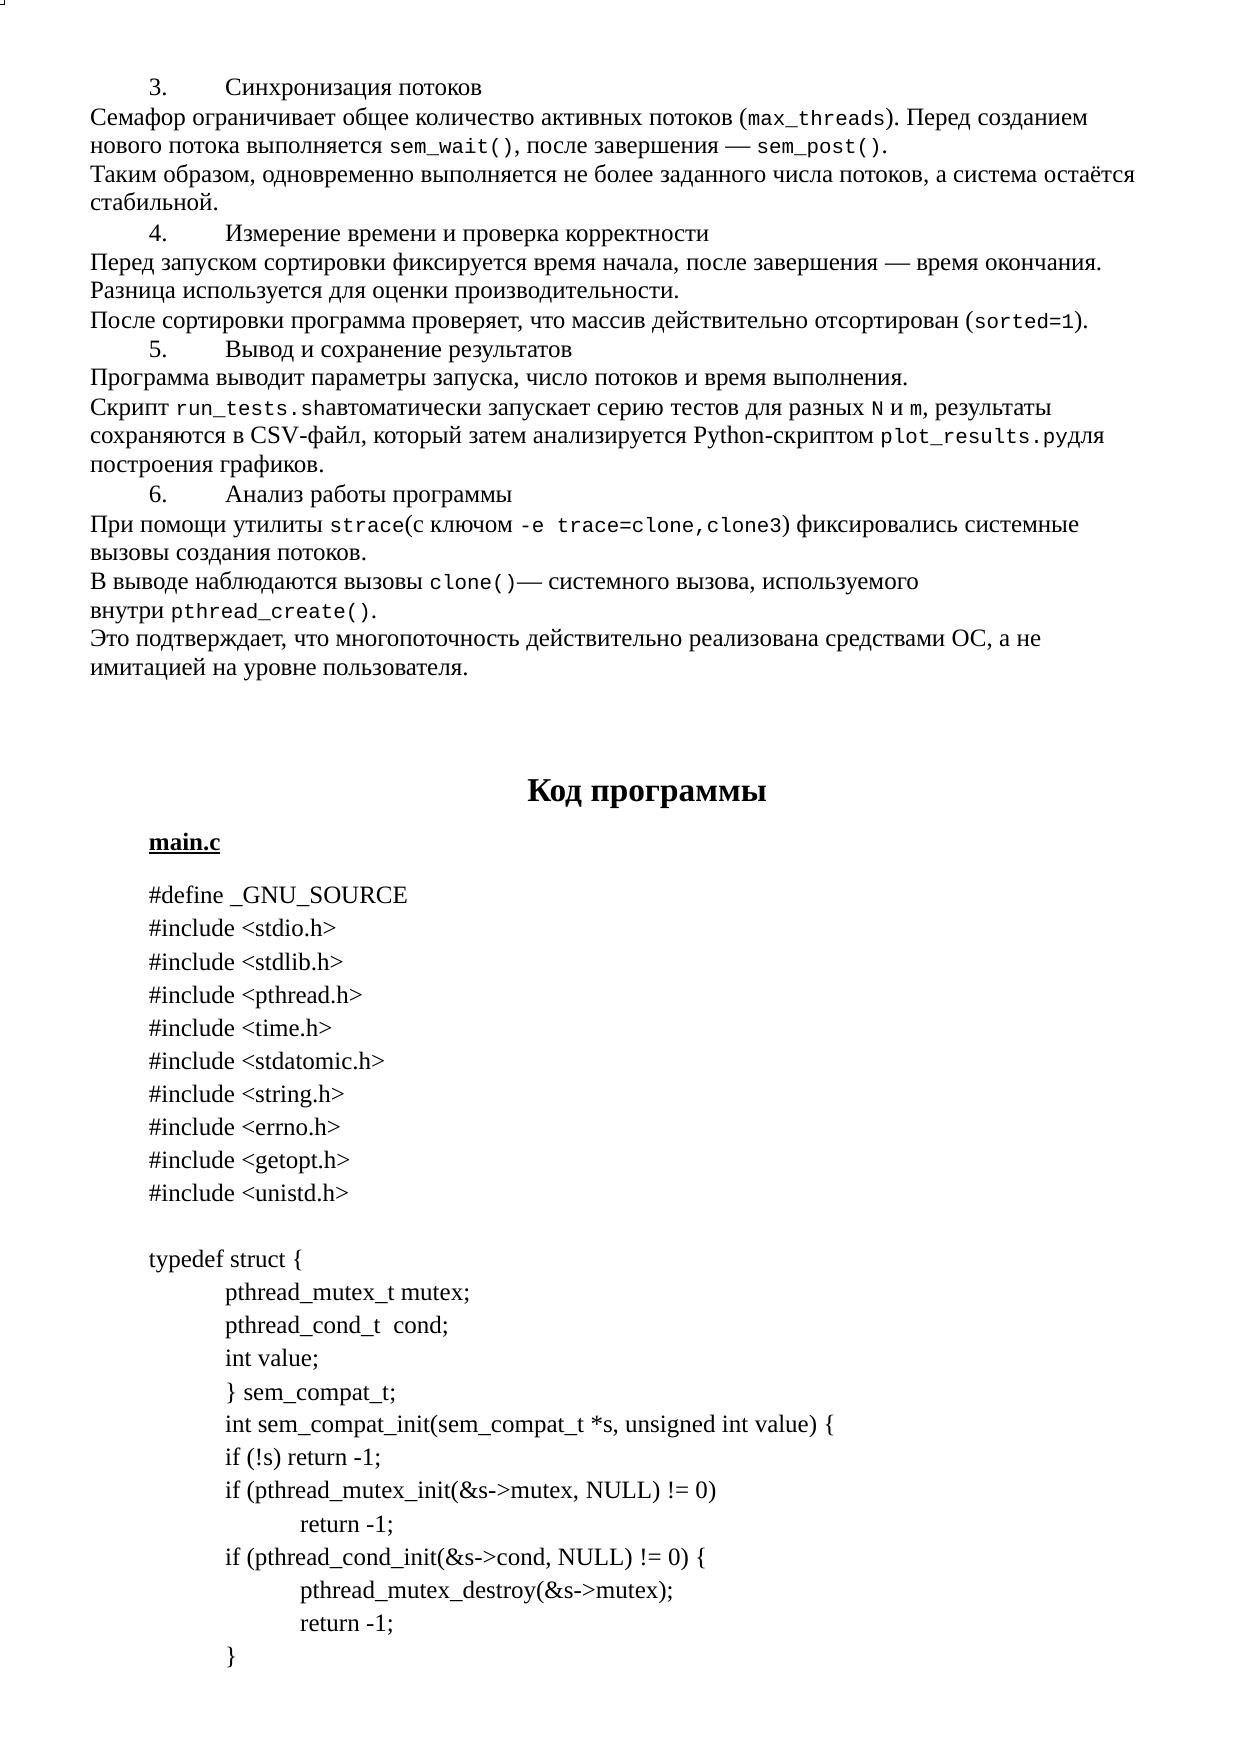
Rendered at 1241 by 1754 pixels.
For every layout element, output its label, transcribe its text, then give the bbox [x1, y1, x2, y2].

text 4 [149, 219, 161, 247]
text 6 [149, 480, 161, 508]
text return -1; [300, 1510, 418, 1538]
text Анализ работы программы [225, 480, 538, 508]
text pthread_cond_t cond; [225, 1312, 473, 1339]
text typedef struct { [149, 1245, 495, 1273]
text # [149, 1080, 161, 1108]
text После сортировки программа проверяет, что массив действительно отсортирован (sorted=1). [90, 306, 1133, 334]
text вызовы создания потоков. [90, 538, 1113, 566]
text if (pthread_cond_init(&s->cond, NULL) != 0) { [225, 1543, 732, 1571]
text . [161, 73, 192, 101]
text При помощи утилиты strace(с ключом -e trace=clone,clone3) фиксировались системные [90, 510, 1113, 538]
text include <getopt.h> [161, 1146, 433, 1174]
text сохраняются в CSV-файл, который затем анализируется Python-скриптом plot_results.pyдля [90, 422, 1139, 449]
text include <stdatomic.h> [161, 1047, 433, 1075]
text } [225, 1378, 243, 1406]
text include <stdlib.h> [161, 948, 433, 976]
text include <string.h> [161, 1080, 433, 1108]
text # [149, 1047, 161, 1075]
text Код программы [527, 772, 794, 809]
text имитацией на уровне пользователя. [90, 653, 1113, 681]
text Измерение времени и проверка корректности [225, 219, 736, 247]
text В выводе наблюдаются вызовы clone()— системного вызова, используемого [90, 567, 1113, 595]
text . [161, 480, 192, 508]
text # [149, 915, 161, 942]
text define _GNU_SOURCE [161, 882, 433, 909]
text return -1; [300, 1609, 699, 1637]
text # [149, 1014, 161, 1042]
text include <unistd.h> [161, 1179, 433, 1207]
text int value; [225, 1345, 473, 1372]
text . [161, 335, 192, 363]
text int sem_compat_init(sem_compat_t *s, unsigned int value) { [225, 1411, 860, 1438]
text Таким образом, одновременно выполняется не более заданного числа потоков, а система остаётся [90, 160, 1163, 188]
text sem_compat_t; [243, 1378, 421, 1406]
text стабильной. [90, 189, 1163, 216]
text # [149, 1179, 161, 1207]
text pthread_mutex_t mutex; [225, 1278, 495, 1306]
text Скрипт run_tests.shавтоматически запускает серию тестов для разных Nи m, результаты [90, 393, 1139, 421]
text if (pthread_mutex_init(&s->mutex, NULL) != 0) [225, 1477, 860, 1504]
text include <time.h> [161, 1014, 433, 1042]
text pthread_mutex_destroy(&s->mutex); [300, 1576, 699, 1604]
text include <stdio.h> [161, 915, 433, 942]
text внутри pthread_create(). [90, 596, 1113, 624]
text . [161, 219, 192, 247]
text Синхронизация потоков [225, 73, 509, 101]
text if (!s) return -1; [225, 1444, 860, 1471]
text Вывод и сохранение результатов [225, 335, 601, 363]
text Семафор ограничивает общее количество активных потоков (max_threads). Перед созданием [90, 103, 1163, 131]
text Программа выводит параметры запуска, число потоков и время выполнения. [90, 364, 1139, 391]
text 5 [149, 335, 161, 363]
text # [149, 1113, 161, 1141]
text 3 [149, 73, 161, 101]
text Перед запуском сортировки фиксируется время начала, после завершения — время окончания. [90, 248, 1133, 276]
text # [149, 981, 161, 1009]
text } [225, 1642, 699, 1670]
text # [149, 948, 161, 976]
text # [149, 882, 161, 909]
text Это подтверждает, что многопоточность действительно реализована средствами ОС, а не [90, 624, 1113, 652]
text # [149, 1146, 161, 1174]
text Разница используется для оценки производительности. [90, 277, 1133, 304]
text include <errno.h> [161, 1113, 433, 1141]
text нового потока выполняется sem_wait(), после завершения — sem_post(). [90, 132, 1163, 159]
text include <pthread.h> [161, 981, 433, 1009]
text main.c [149, 829, 245, 856]
text построения графиков. [90, 450, 1139, 478]
